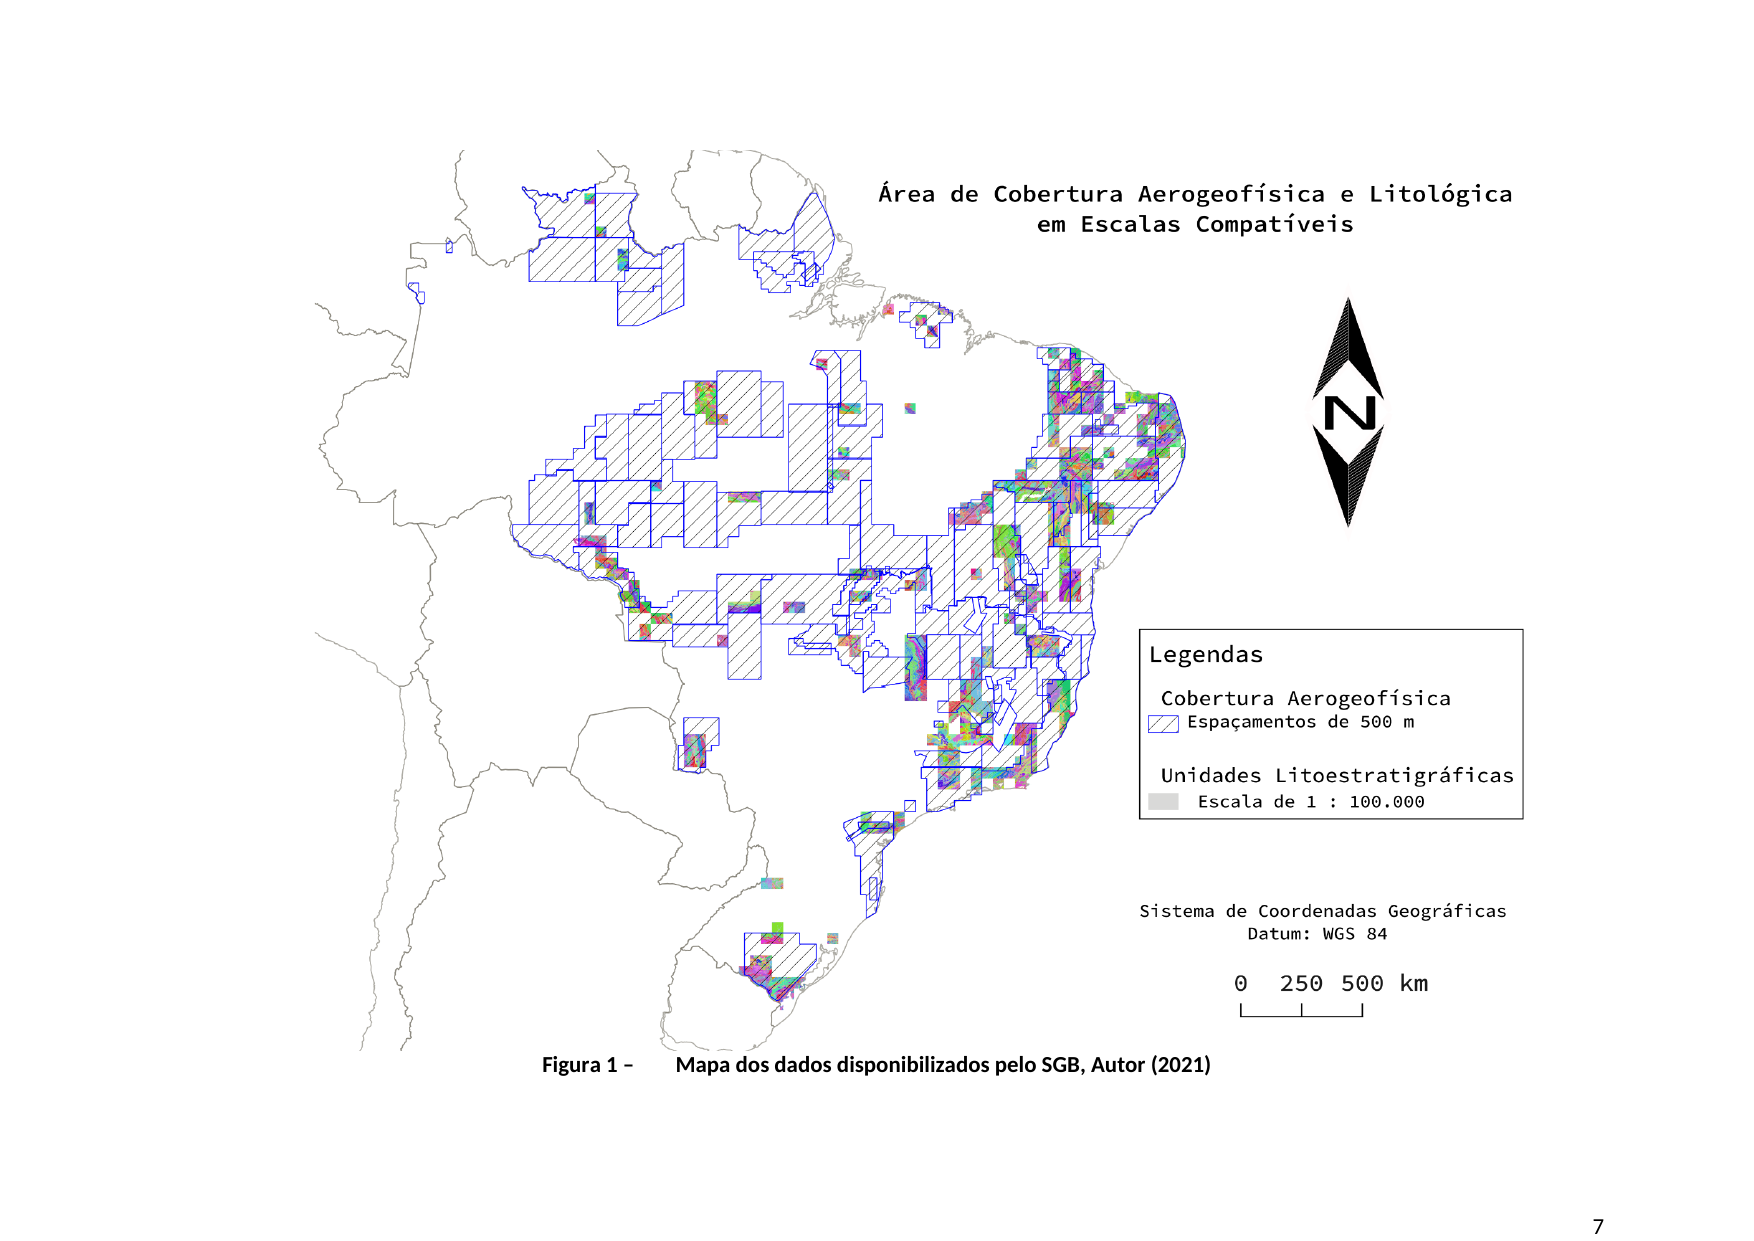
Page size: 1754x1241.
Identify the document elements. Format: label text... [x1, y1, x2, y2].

picture [314, 150, 1590, 1051]
text Figura 1 – Mapa dos dados disponibilizados pelo SGB, Autor (2021) [150, 150, 1604, 1078]
